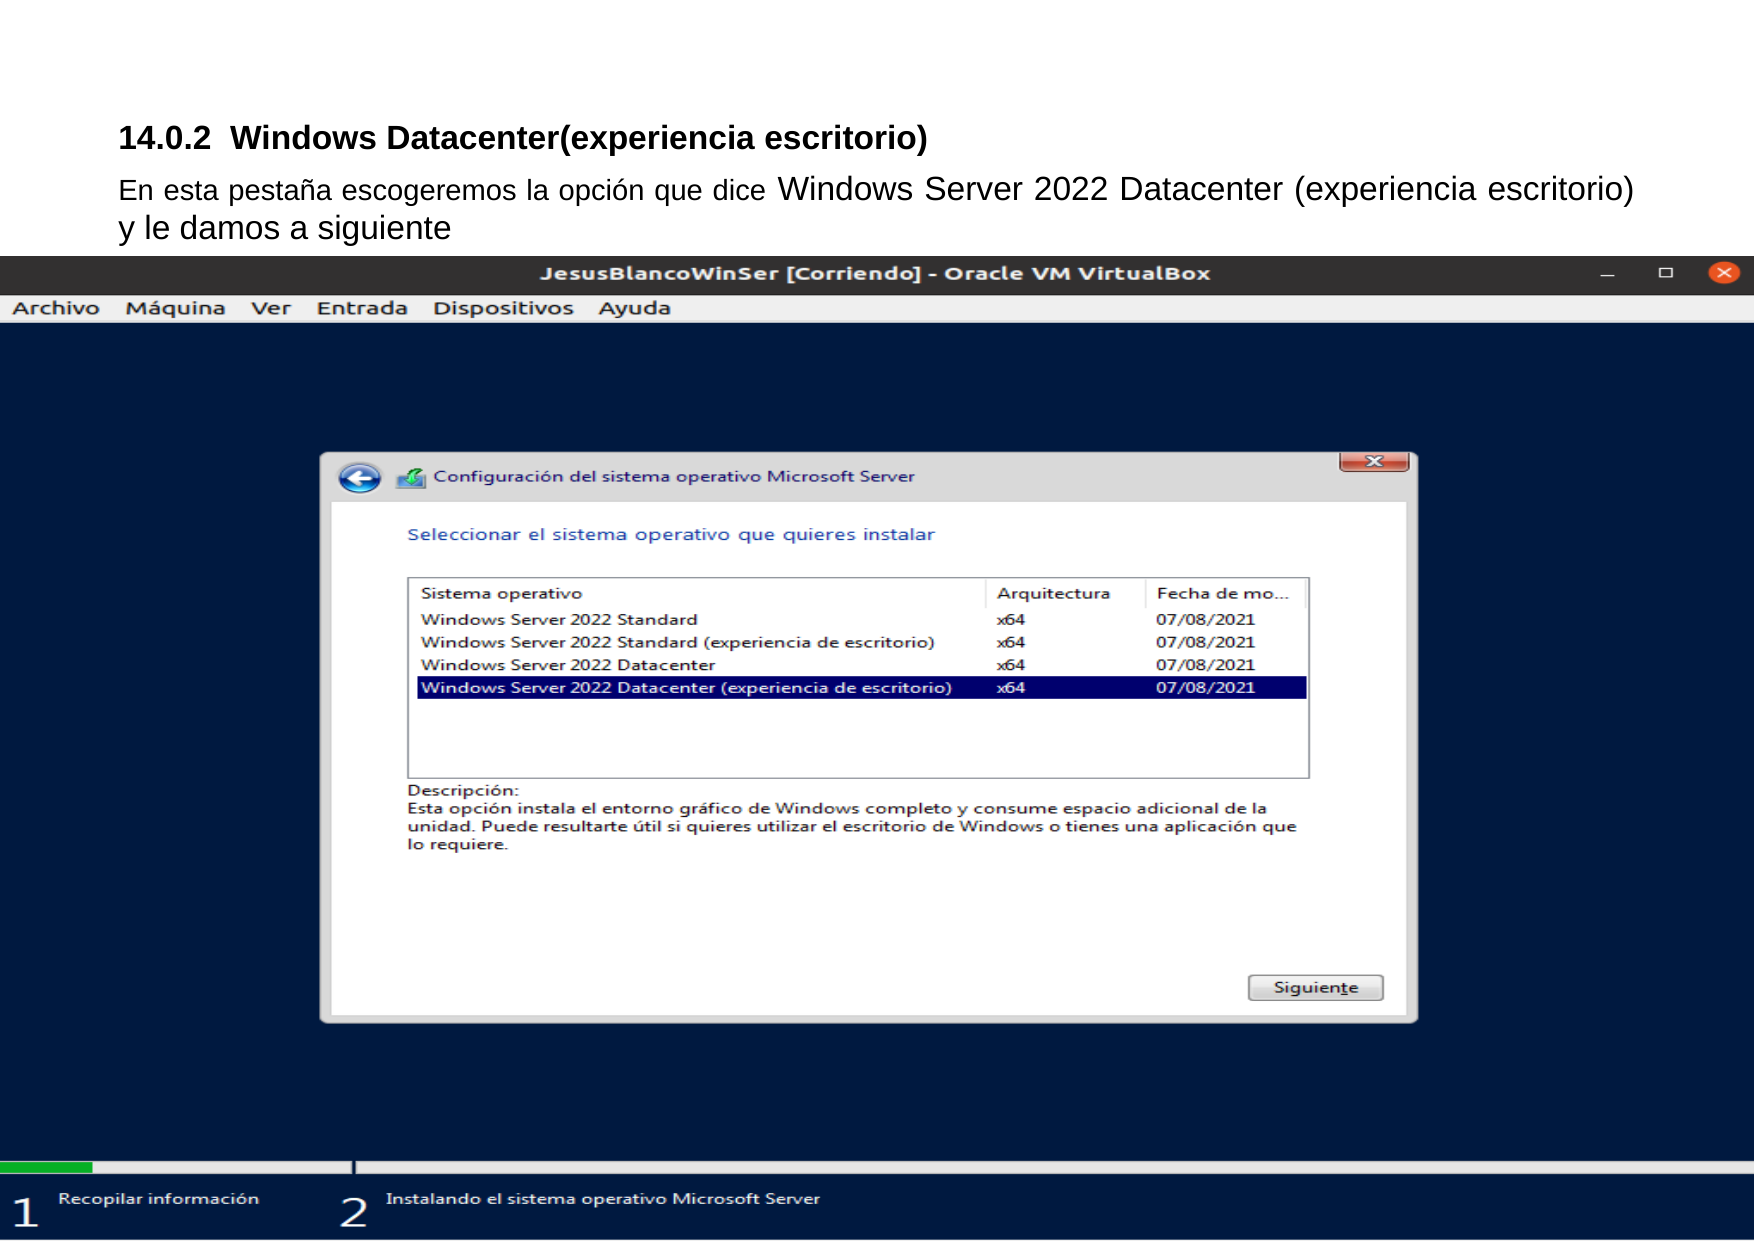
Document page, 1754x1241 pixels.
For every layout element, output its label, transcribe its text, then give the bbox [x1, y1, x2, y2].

subtitle 14.0.2 Windows Datacenter(experiencia escritorio) [118, 118, 1636, 157]
text En esta pestaña escogeremos la opción que dice Windows Server 2022 Datacenter (experiencia escritorio) y le damos a siguiente [118, 169, 1636, 247]
picture [0, 256, 1754, 1241]
